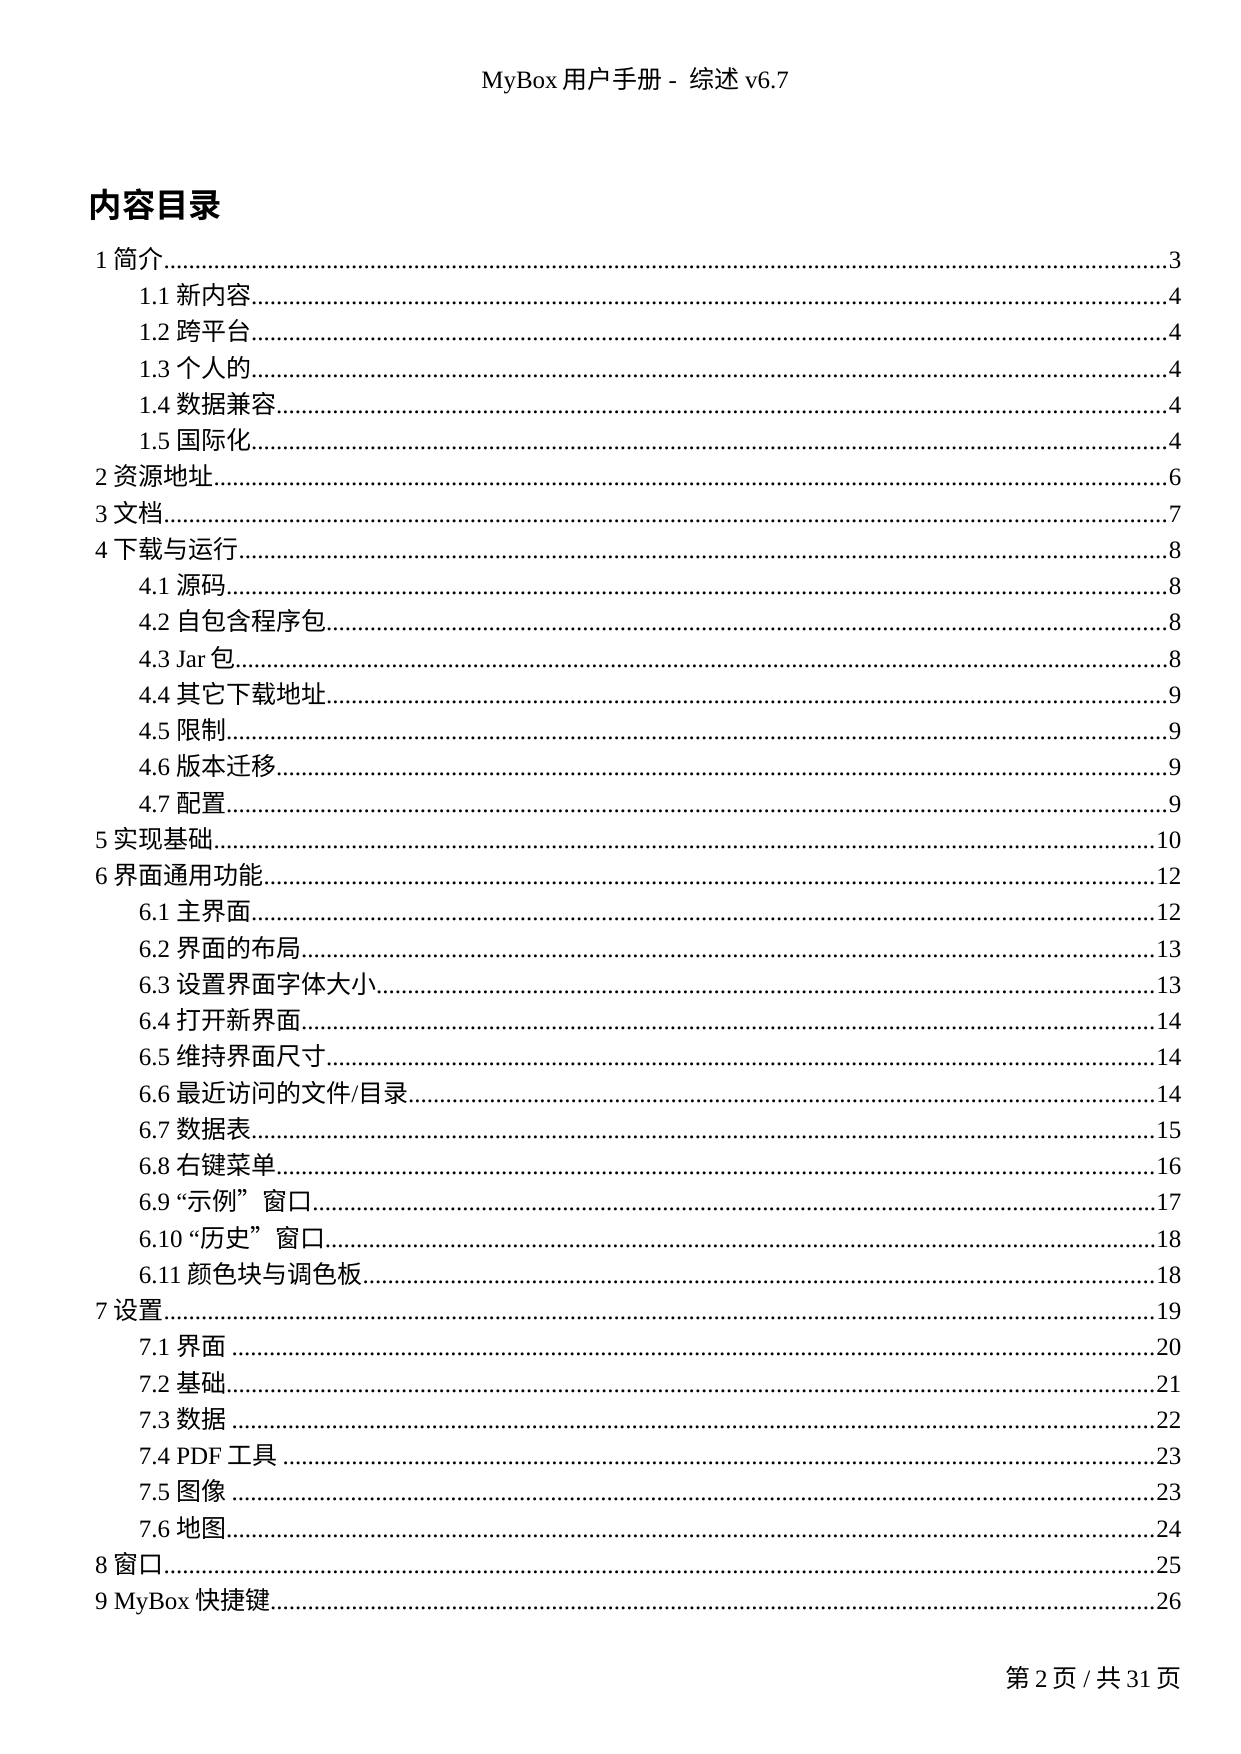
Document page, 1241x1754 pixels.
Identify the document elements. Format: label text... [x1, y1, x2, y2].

text 4.3 Jar包 8 [132, 638, 1181, 674]
text 4.7 配置 9 [132, 783, 1181, 819]
text 3 文档 7 [88, 493, 1181, 529]
text 7 设置 19 [88, 1291, 1181, 1327]
text 6.4 打开新界面 14 [132, 1001, 1181, 1037]
text 8 窗口 25 [88, 1544, 1181, 1581]
text 6 界面通用功能 12 [88, 856, 1181, 892]
text 4.5 限制 9 [132, 711, 1181, 747]
text 7.6 地图 24 [132, 1508, 1181, 1544]
text 6.3 设置界面字体大小 13 [132, 964, 1181, 1001]
text 6.7 数据表 15 [132, 1109, 1181, 1146]
text 2 资源地址 6 [88, 457, 1181, 493]
text 6.11 颜色块与调色板 18 [132, 1254, 1181, 1291]
text 6.8 右键菜单 16 [132, 1146, 1181, 1182]
text 1.2 跨平台 4 [132, 312, 1181, 348]
text 1.5 国际化 4 [132, 421, 1181, 457]
text 7.1 界面 20 [132, 1327, 1181, 1363]
text 7.4 PDF工具 23 [132, 1436, 1181, 1472]
text 6.9 “示例”窗口 17 [132, 1182, 1181, 1218]
text 6.1 主界面 12 [132, 892, 1181, 928]
text 1.4 数据兼容 4 [132, 384, 1181, 421]
text 4.1 源码 8 [132, 566, 1181, 602]
text 7.2 基础 21 [132, 1363, 1181, 1399]
text 1.3 个人的 4 [132, 348, 1181, 384]
text 6.6 最近访问的文件/目录 14 [132, 1073, 1181, 1109]
text 4.2 自包含程序包 8 [132, 602, 1181, 638]
text 4.6 版本迁移 9 [132, 747, 1181, 783]
text 1 简介 3 [88, 239, 1181, 276]
text 6.2 界面的布局 13 [132, 928, 1181, 964]
subtitle 内容目录 [88, 178, 1181, 227]
text 1.1 新内容 4 [132, 276, 1181, 312]
text 9 MyBox快捷键 26 [88, 1581, 1181, 1617]
text 7.5 图像 23 [132, 1472, 1181, 1508]
text 6.5 维持界面尺寸 14 [132, 1037, 1181, 1073]
text 7.3 数据 22 [132, 1399, 1181, 1436]
text 5 实现基础 10 [88, 819, 1181, 856]
text 6.10 “历史”窗口 18 [132, 1218, 1181, 1254]
text 4 下载与运行 8 [88, 529, 1181, 566]
text 4.4 其它下载地址 9 [132, 674, 1181, 711]
